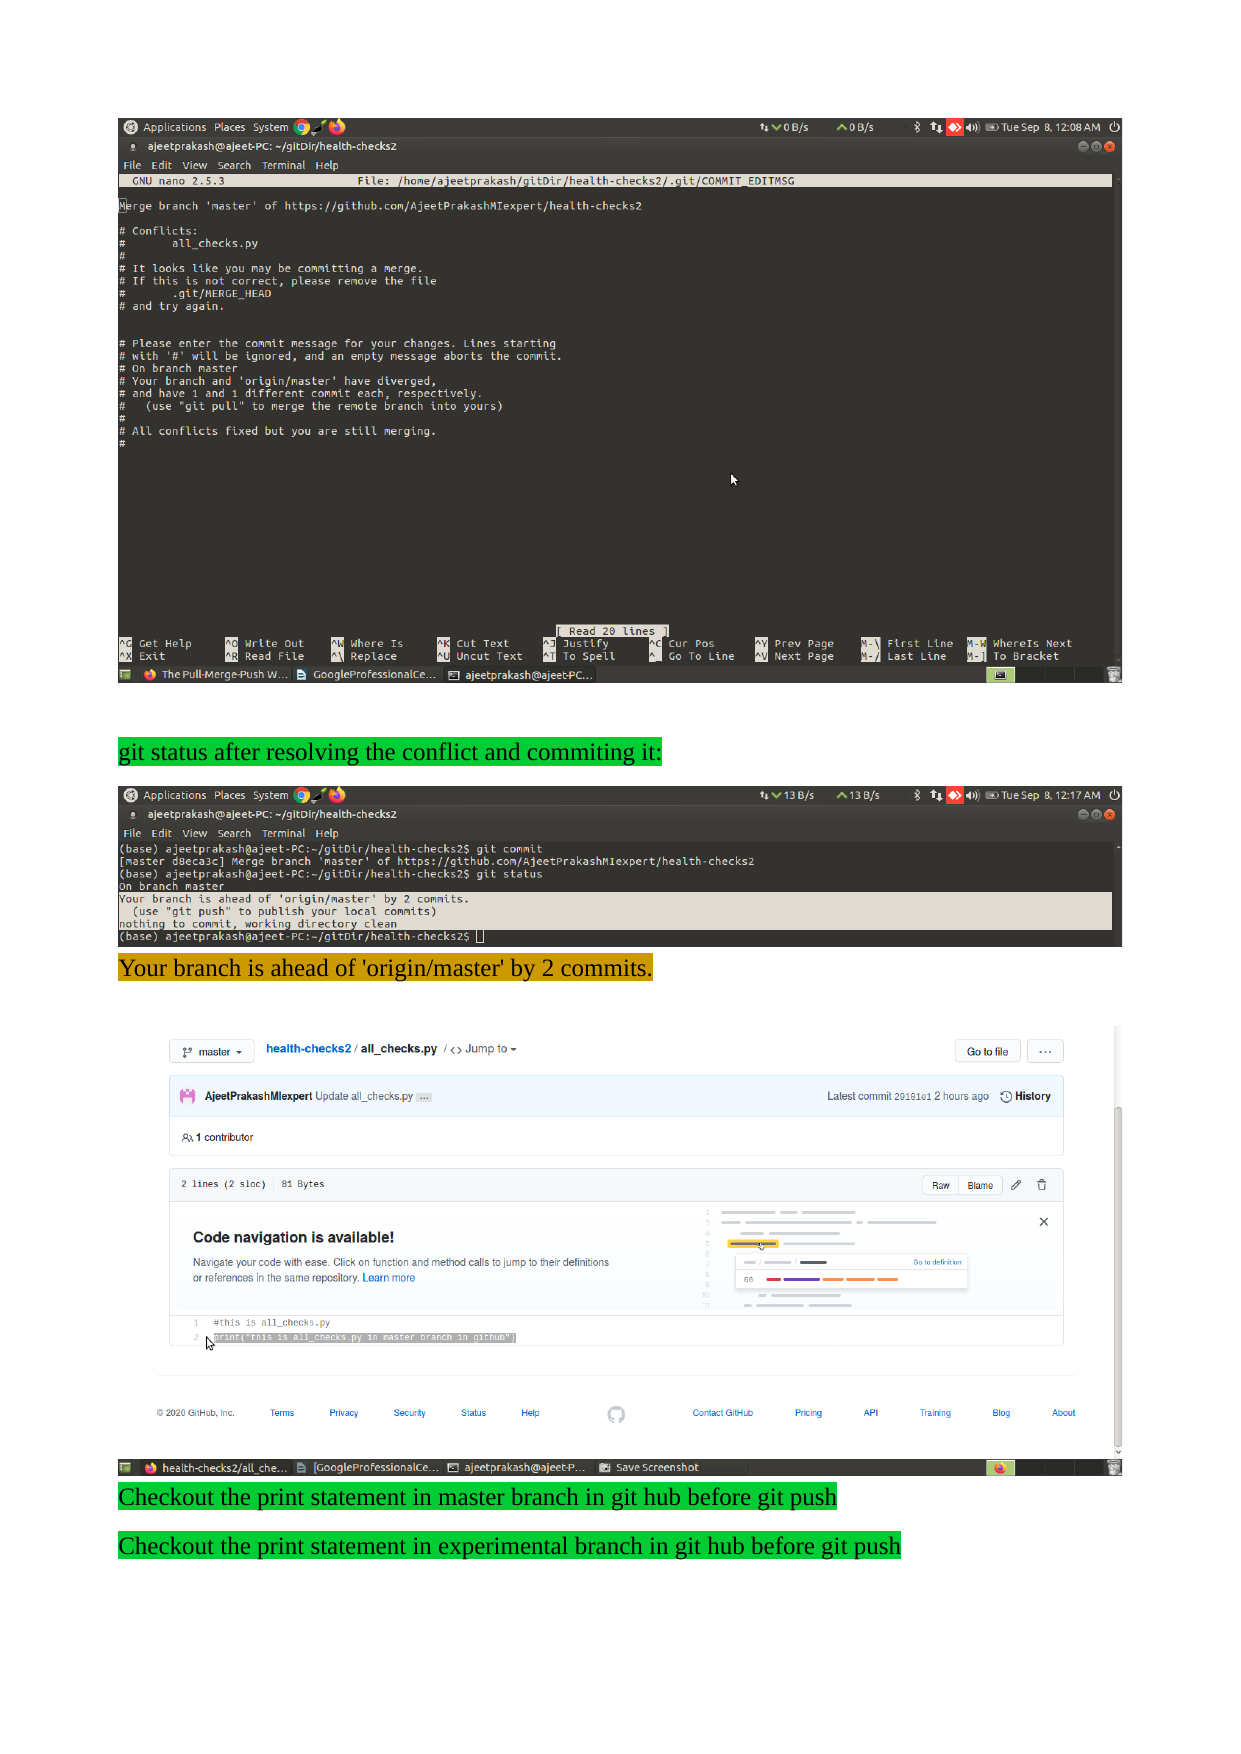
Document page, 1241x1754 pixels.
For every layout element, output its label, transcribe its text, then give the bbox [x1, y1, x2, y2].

text Checkout the print statement in experimental branch in git hub before git push [118, 1531, 1122, 1559]
text git status after resolving the conflict and commiting it: [118, 737, 1122, 766]
text Your branch is ahead of 'origin/master' by 2 commits. [118, 787, 1122, 981]
text [118, 1002, 1122, 1026]
picture [118, 118, 1123, 683]
picture [118, 1026, 1123, 1476]
text Checkout the print statement in master branch in git hub before git push [118, 1476, 1122, 1510]
